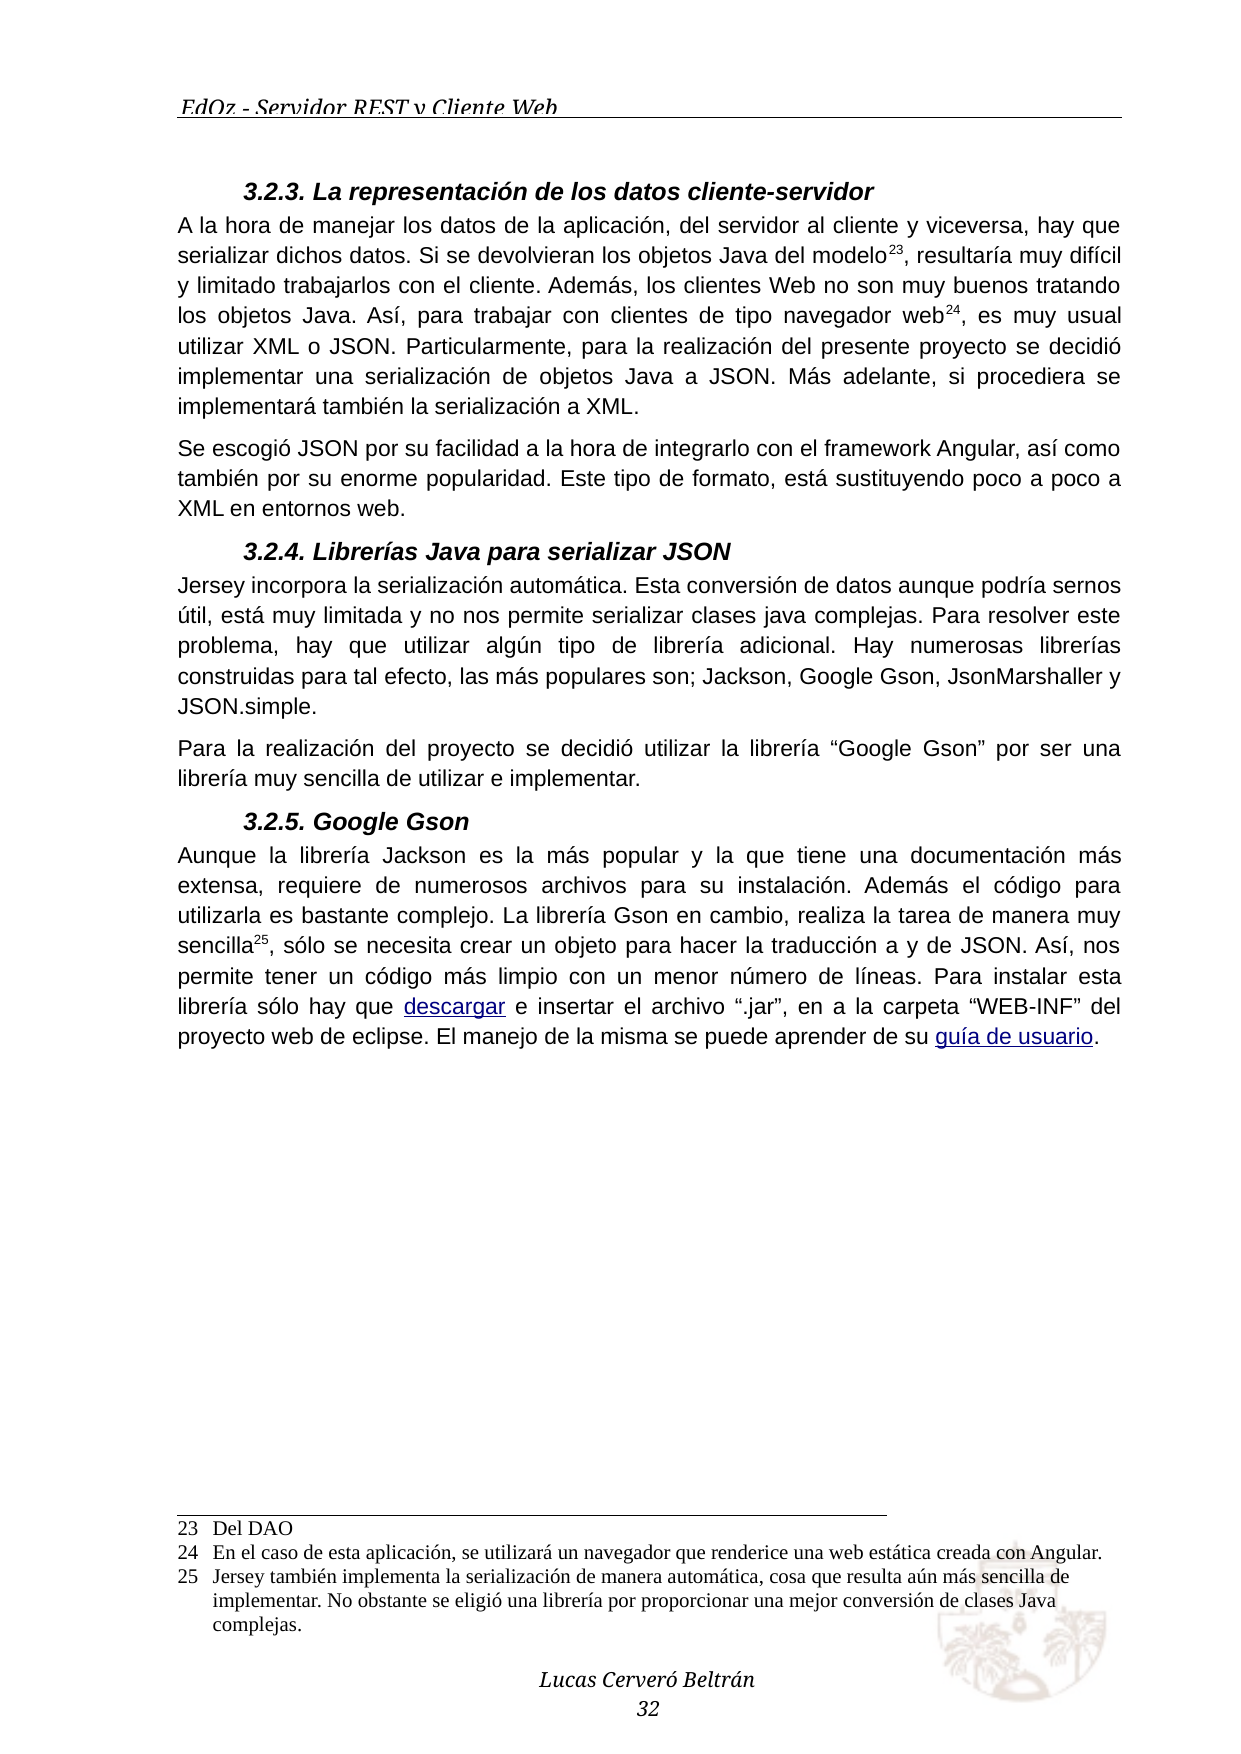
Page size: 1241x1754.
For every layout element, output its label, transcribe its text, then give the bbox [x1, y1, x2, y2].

list Jersey también implementa la serialización de manera automática, cosa que resulta aún más sencilla de implementar. No obstante se eligió una librería por proporcionar una mejor conversión de clases Java complejas. [177, 1564, 1122, 1636]
list Aunque la librería Jackson es la más popular y la que tiene una documentación más extensa, requiere de numerosos archivos para su instalación. Además el código para utilizarla es bastante complejo. La librería Gson en cambio, realiza la tarea de manera muy sencilla, sólo se necesita crear un objeto para hacer la traducción a y de JSON. Así, nos permite tener un código más limpio con un menor número de líneas. Para instalar esta librería sólo hay que descargar e insertar el archivo “.jar”, en a la carpeta “WEB-INF” del proyecto web de eclipse. El manejo de la misma se puede aprender de su guía de usuario. [177, 842, 1122, 1049]
text Para la realización del proyecto se decidió utilizar la librería “Google Gson” por ser una librería muy sencilla de utilizar e implementar. [177, 735, 1122, 791]
list La representación de los datos cliente-servidor [177, 177, 1122, 206]
text En el caso de esta aplicación, se utilizará un navegador que renderice una web estática creada con Angular. [177, 1540, 1122, 1564]
text Se escogió JSON por su facilidad a la hora de integrarlo con el framework Angular, así como también por su enorme popularidad. Este tipo de formato, está sustituyendo poco a poco a XML en entornos web. [177, 435, 1122, 522]
text A la hora de manejar los datos de la aplicación, del servidor al cliente y viceversa, hay que serializar dichos datos. Si se devolvieran los objetos Java del modelo, resultaría muy difícil y limitado trabajarlos con el cliente. Además, los clientes Web no son muy buenos tratando los objetos Java. Así, para trabajar con clientes de tipo navegador web, es muy usual utilizar XML o JSON. Particularmente, para la realización del presente proyecto se decidió implementar una serialización de objetos Java a JSON. Más adelante, si procediera se implementará también la serialización a XML. [177, 212, 1122, 419]
text Del DAO [177, 1516, 1122, 1540]
list Jersey incorpora la serialización automática. Esta conversión de datos aunque podría sernos útil, está muy limitada y no nos permite serializar clases java complejas. Para resolver este problema, hay que utilizar algún tipo de librería adicional. Hay numerosas librerías construidas para tal efecto, las más populares son; Jackson, Google Gson, JsonMarshaller y JSON.simple. [177, 572, 1122, 719]
list Google Gson [177, 807, 1122, 836]
list Librerías Java para serializar JSON [177, 537, 1122, 566]
